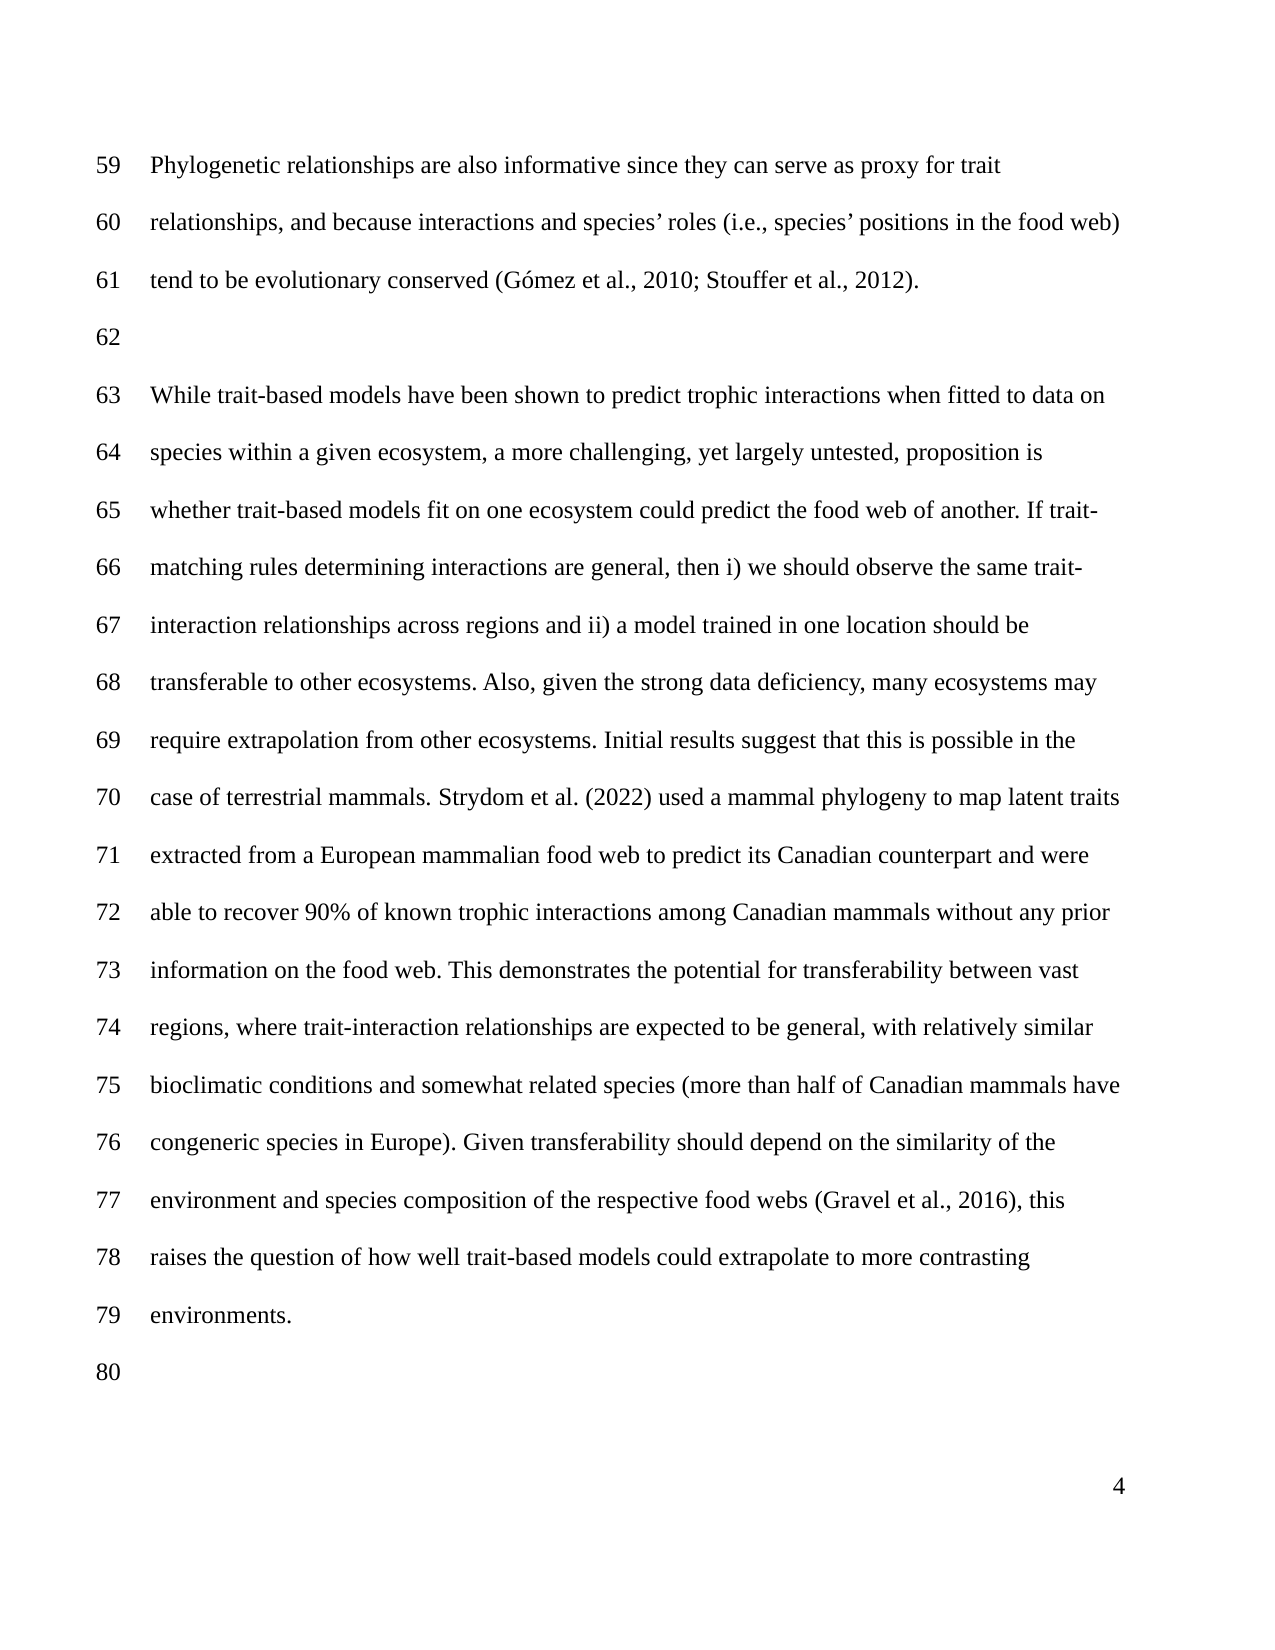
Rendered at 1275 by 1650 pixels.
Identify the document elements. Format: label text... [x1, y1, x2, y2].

text Phylogenetic relationships are also informative since they can serve as proxy for trait relationships, and because interactions and species’ roles (i.e., species’ positions in the food web) tend to be evolutionary conserved (Gómez et al., 2010; Stouffer et al., 2012). [150, 150, 1125, 294]
text While trait-based models have been shown to predict trophic interactions when fitted to data on species within a given ecosystem, a more challenging, yet largely untested, proposition is whether trait-based models fit on one ecosystem could predict the food web of another. If trait-matching rules determining interactions are general, then i) we should observe the same trait-interaction relationships across regions and ii) a model trained in one location should be transferable to other ecosystems. Also, given the strong data deficiency, many ecosystems may require extrapolation from other ecosystems. Initial results suggest that this is possible in the case of terrestrial mammals. Strydom et al. (2022) used a mammal phylogeny to map latent traits extracted from a European mammalian food web to predict its Canadian counterpart and were able to recover 90% of known trophic interactions among Canadian mammals without any prior information on the food web. This demonstrates the potential for transferability between vast regions, where trait-interaction relationships are expected to be general, with relatively similar bioclimatic conditions and somewhat related species (more than half of Canadian mammals have congeneric species in Europe). Given transferability should depend on the similarity of the environment and species composition of the respective food webs (Gravel et al., 2016), this raises the question of how well trait-based models could extrapolate to more contrasting environments. [150, 380, 1125, 1329]
